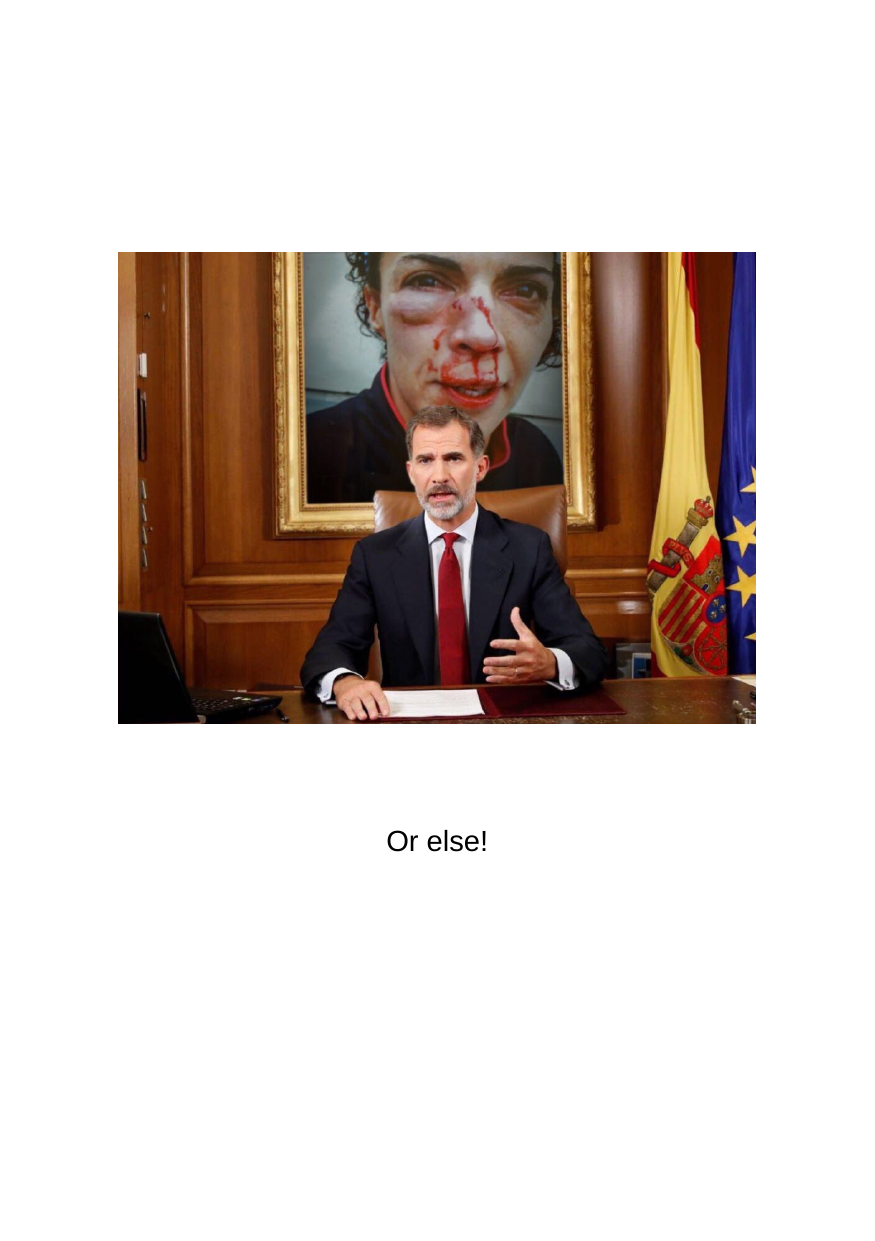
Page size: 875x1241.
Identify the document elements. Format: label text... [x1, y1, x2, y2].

text Or else! [118, 824, 756, 858]
picture [118, 252, 756, 724]
